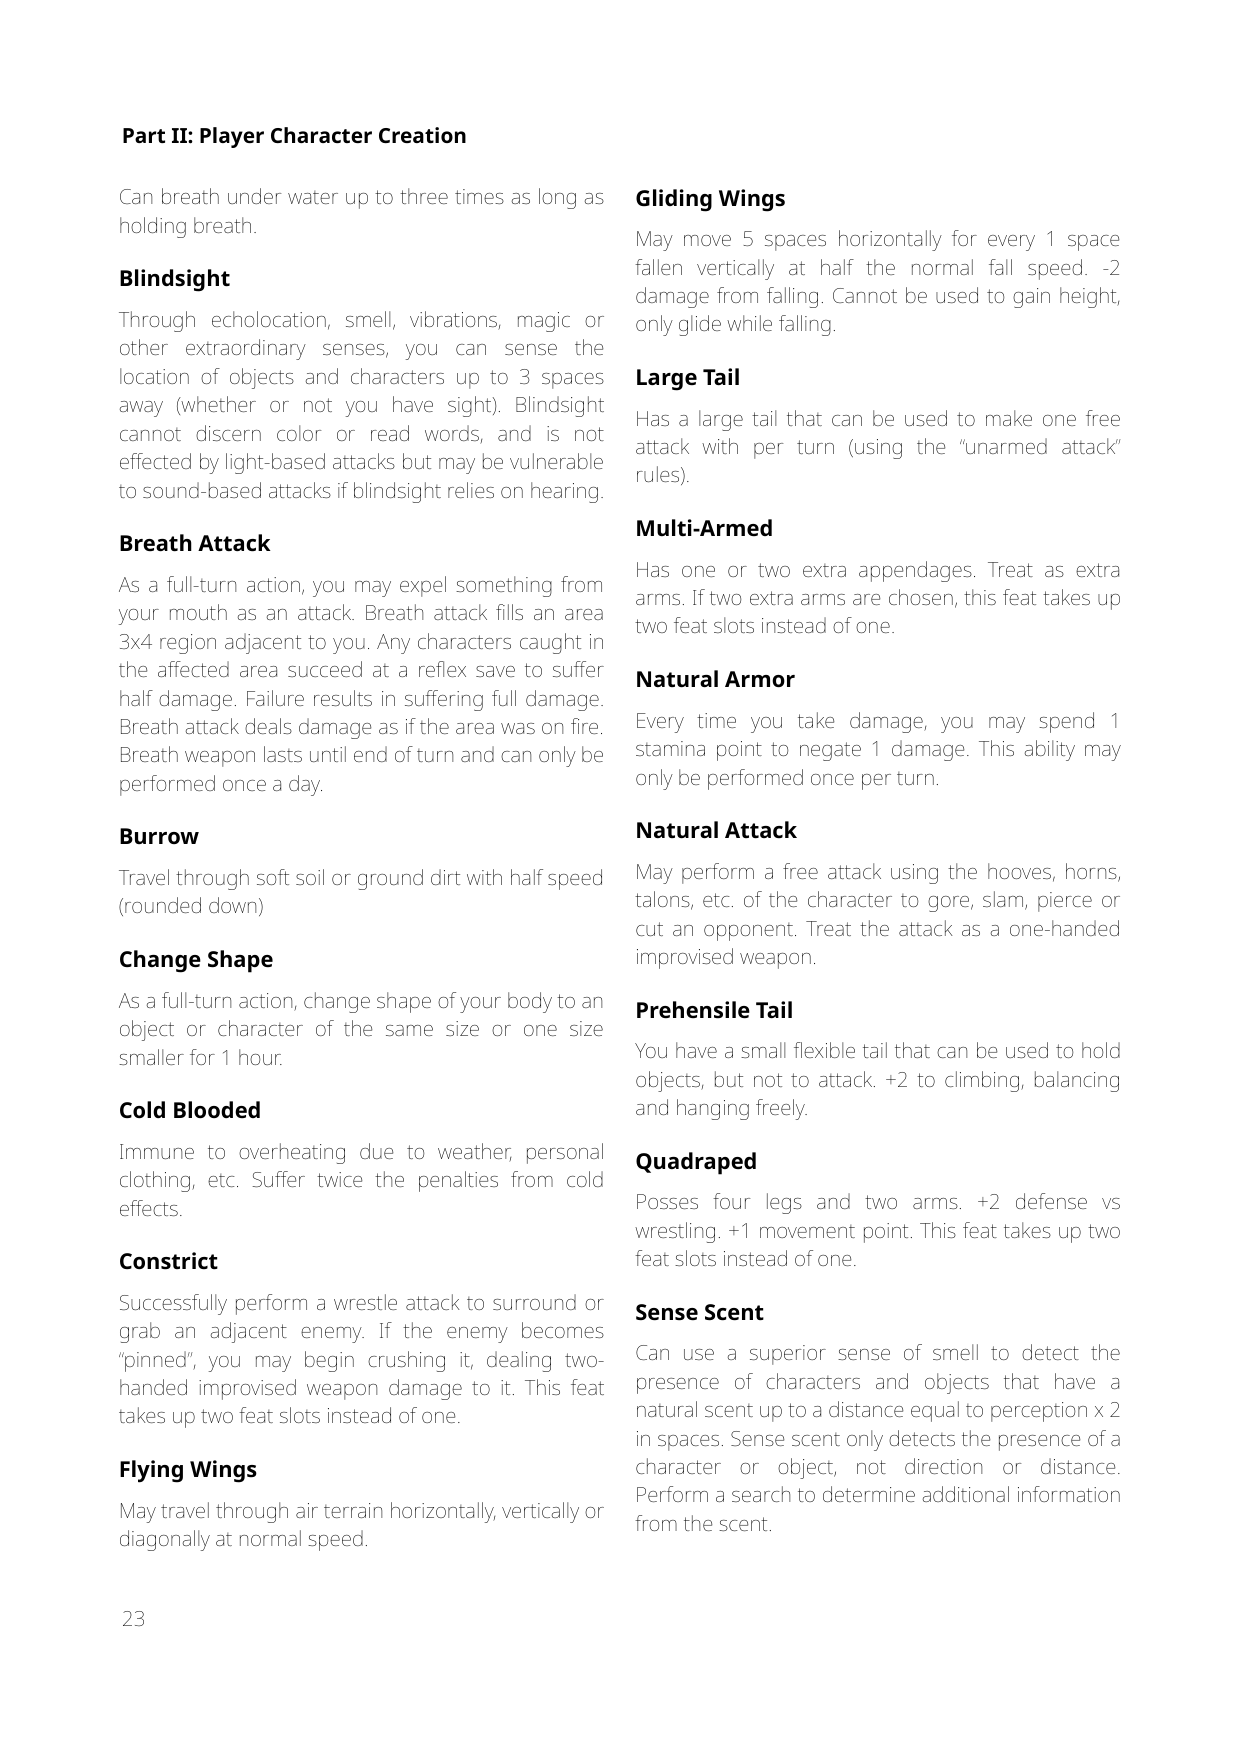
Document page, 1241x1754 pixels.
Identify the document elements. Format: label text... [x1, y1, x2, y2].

text As a full-turn action, you may expel something from your mouth as an attack. Breath attack fills an area 3x4 region adjacent to you. Any characters caught in the affected area succeed at a reflex save to suffer half damage. Failure results in suffering full damage. Breath attack deals damage as if the area was on fire. Breath weapon lasts until end of turn and can only be performed once a day. [118, 570, 605, 797]
text Prehensile Tail [635, 994, 1122, 1024]
text Gliding Wings [635, 182, 1122, 212]
text Large Tail [635, 362, 1122, 392]
text Blindsight [118, 263, 605, 293]
text Breath Attack [118, 528, 605, 558]
text Immune to overheating due to weather, personal clothing, etc. Suffer twice the penalties from cold effects. [118, 1137, 605, 1222]
text Through echolocation, smell, vibrations, magic or other extraordinary senses, you can sense the location of objects and characters up to 3 spaces away (whether or not you have sight). Blindsight cannot discern color or read words, and is not effected by light-based attacks but may be vulnerable to sound-based attacks if blindsight relies on hearing. [118, 305, 605, 504]
text As a full-turn action, change shape of your body to an object or character of the same size or one size smaller for 1 hour. [118, 986, 605, 1071]
text You have a small flexible tail that can be used to hold objects, but not to attack. +2 to climbing, balancing and hanging freely. [635, 1036, 1122, 1122]
text May perform a free attack using the hooves, horns, talons, etc. of the character to gore, slam, pierce or cut an opponent. Treat the attack as a one-handed improvised weapon. [635, 857, 1122, 971]
text Can breath under water up to three times as long as holding breath. [118, 182, 605, 239]
text May move 5 spaces horizontally for every 1 space fallen vertically at half the normal fall speed. -2 damage from falling. Cannot be used to gain height, only glide while falling. [635, 224, 1122, 338]
text Successfully perform a wrestle attack to surround or grab an adjacent enemy. If the enemy becomes “pinned”, you may begin crushing it, dealing two-handed improvised weapon damage to it. This feat takes up two feat slots instead of one. [118, 1288, 605, 1430]
text Cold Blooded [118, 1095, 605, 1125]
text Has one or two extra appendages. Treat as extra arms. If two extra arms are chosen, this feat takes up two feat slots instead of one. [635, 555, 1122, 640]
text Burrow [118, 821, 605, 851]
text Change Shape [118, 944, 605, 974]
text Sense Scent [635, 1297, 1122, 1326]
text Natural Armor [635, 664, 1122, 694]
text Has a large tail that can be used to make one free attack with per turn (using the “unarmed attack” rules). [635, 404, 1122, 489]
text Quadraped [635, 1146, 1122, 1175]
text Flying Wings [118, 1454, 605, 1484]
text Can use a superior sense of smell to detect the presence of characters and objects that have a natural scent up to a distance equal to perception x 2 in spaces. Sense scent only detects the presence of a character or object, not direction or distance. Perform a search to determine additional information from the scent. [635, 1338, 1122, 1537]
text Natural Attack [635, 815, 1122, 845]
text Posses four legs and two arms. +2 defense vs wrestling. +1 movement point. This feat takes up two feat slots instead of one. [635, 1187, 1122, 1273]
text Every time you take damage, you may spend 1 stamina point to negate 1 damage. This ability may only be performed once per turn. [635, 706, 1122, 791]
text Constrict [118, 1246, 605, 1276]
text May travel through air terrain horizontally, vertically or diagonally at normal speed. [118, 1496, 605, 1553]
text Multi-Armed [635, 513, 1122, 543]
text Travel through soft soil or ground dirt with half speed (rounded down) [118, 863, 605, 920]
